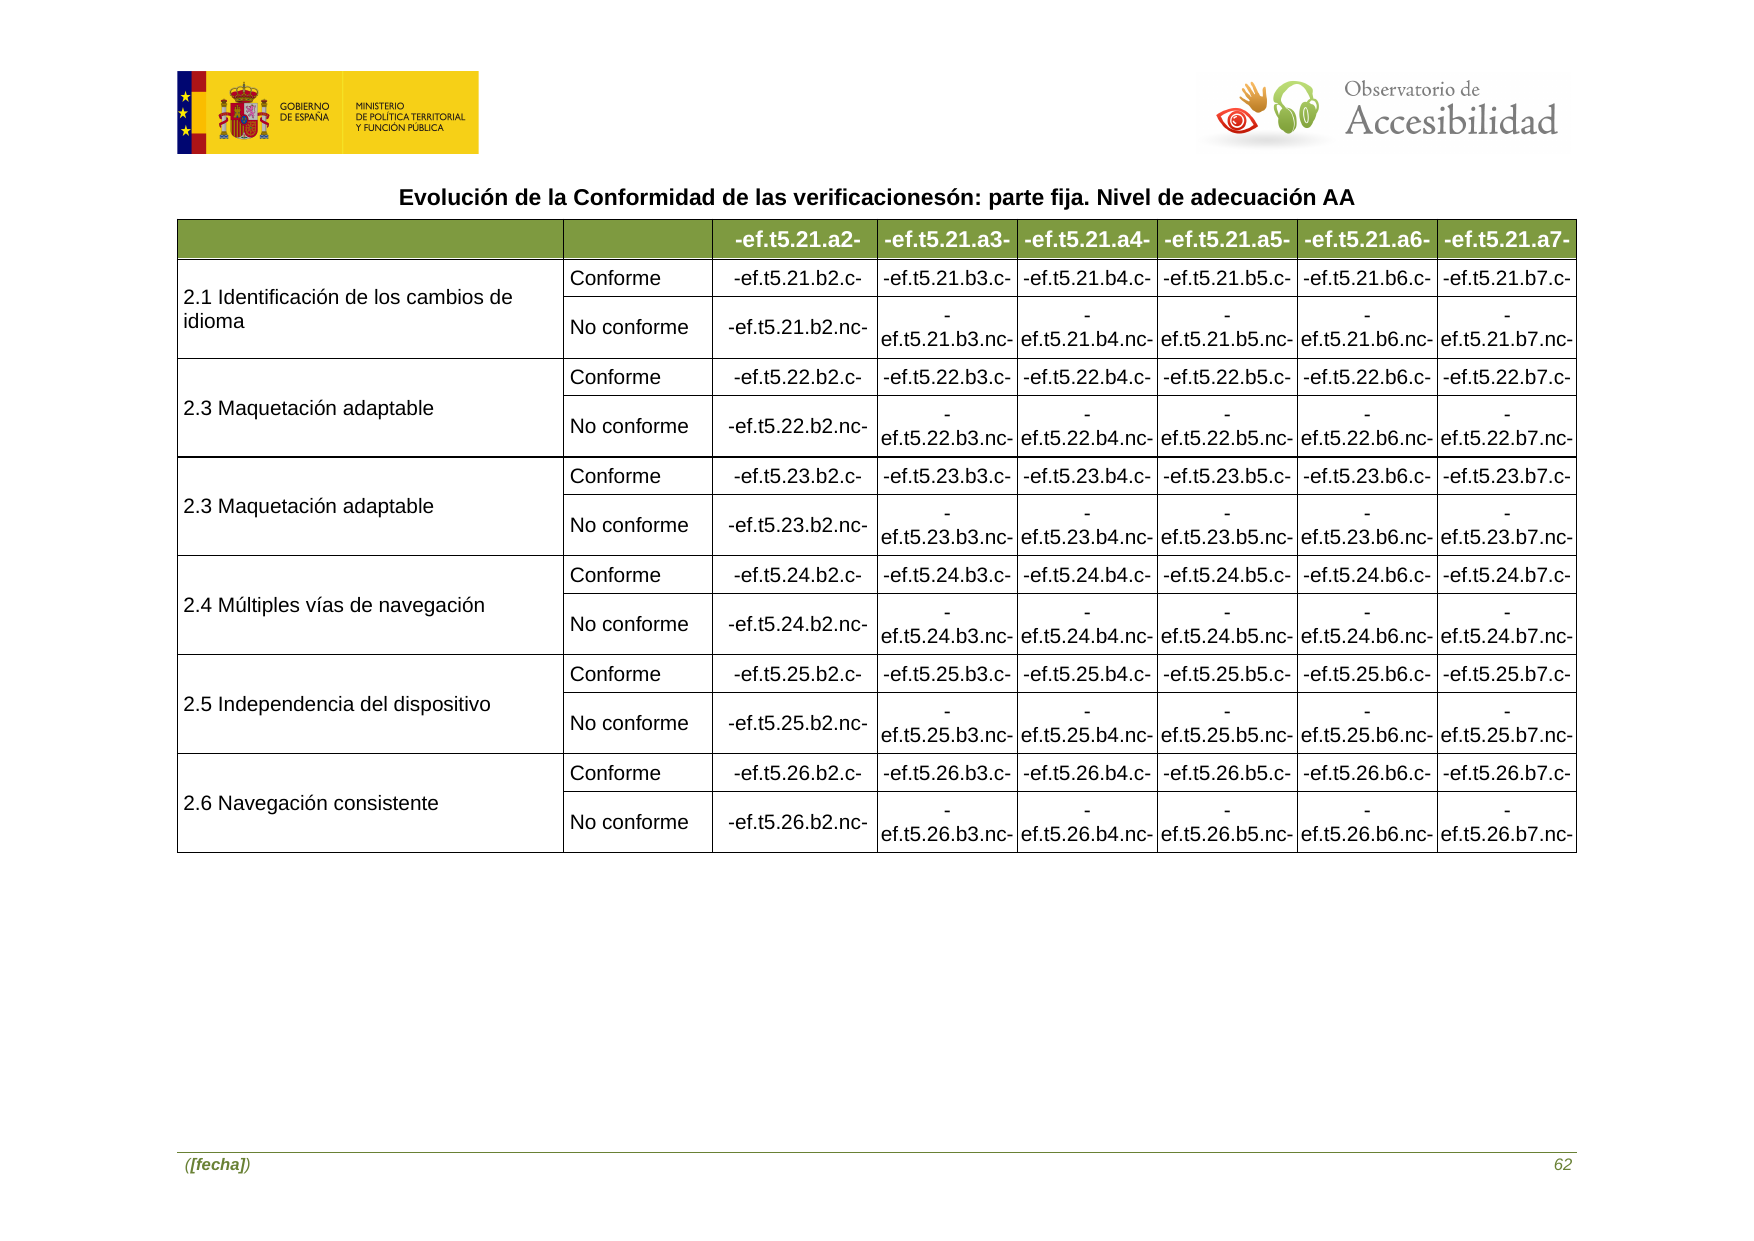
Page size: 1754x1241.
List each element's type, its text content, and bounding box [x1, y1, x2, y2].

table_cell -ef.t5.22.b3.c- [878, 359, 1017, 395]
table_cell -ef.t5.22.b6.c- [1298, 359, 1437, 395]
table_cell -ef.t5.22.b2.c- [713, 359, 877, 395]
table_cell -ef.t5.21.b7.nc- [1438, 297, 1576, 357]
table_cell -ef.t5.23.b4.nc- [1018, 495, 1157, 555]
table_cell -ef.t5.22.b4.c- [1018, 359, 1157, 395]
table_cell -ef.t5.24.b5.c- [1158, 556, 1297, 593]
table_cell -ef.t5.26.b3.nc- [878, 792, 1017, 852]
table_cell -ef.t5.21.b4.c- [1018, 260, 1157, 296]
table_cell -ef.t5.21.b6.c- [1298, 260, 1437, 296]
table_cell -ef.t5.23.b5.c- [1158, 458, 1297, 494]
table_cell -ef.t5.22.b4.nc- [1018, 396, 1157, 456]
table_header [564, 220, 712, 258]
table_cell -ef.t5.23.b3.c- [878, 458, 1017, 494]
table_header -ef.t5.21.a6- [1298, 220, 1437, 258]
table_cell -ef.t5.25.b6.c- [1298, 655, 1437, 692]
table_cell -ef.t5.25.b6.nc- [1298, 693, 1437, 753]
table_cell Conforme [564, 655, 712, 692]
table_cell -ef.t5.23.b4.c- [1018, 458, 1157, 494]
table_cell -ef.t5.23.b2.nc- [713, 495, 877, 555]
table_cell -ef.t5.21.b5.c- [1158, 260, 1297, 296]
table_header -ef.t5.21.a4- [1018, 220, 1157, 258]
table_cell -ef.t5.24.b4.nc- [1018, 594, 1157, 654]
table_cell -ef.t5.24.b3.nc- [878, 594, 1017, 654]
table_cell -ef.t5.21.b2.nc- [713, 297, 877, 357]
table_cell No conforme [564, 495, 712, 555]
picture [1196, 72, 1572, 154]
table_cell Conforme [564, 754, 712, 791]
table_cell -ef.t5.21.b7.c- [1438, 260, 1576, 296]
table_cell -ef.t5.26.b6.nc- [1298, 792, 1437, 852]
table_cell -ef.t5.22.b7.nc- [1438, 396, 1576, 456]
table_cell -ef.t5.26.b2.c- [713, 754, 877, 791]
table_cell -ef.t5.26.b6.c- [1298, 754, 1437, 791]
table_cell 2.1 Identificación de los cambios de idioma [178, 260, 563, 357]
table_cell -ef.t5.25.b2.c- [713, 655, 877, 692]
table_cell 2.3 Maquetación adaptable [178, 359, 563, 456]
table_cell No conforme [564, 396, 712, 456]
table_cell -ef.t5.21.b3.c- [878, 260, 1017, 296]
picture [177, 71, 479, 154]
table_cell -ef.t5.24.b7.c- [1438, 556, 1576, 593]
table_cell -ef.t5.22.b3.nc- [878, 396, 1017, 456]
table_cell -ef.t5.26.b3.c- [878, 754, 1017, 791]
table_cell -ef.t5.22.b7.c- [1438, 359, 1576, 395]
table_cell -ef.t5.22.b5.nc- [1158, 396, 1297, 456]
table_cell -ef.t5.24.b5.nc- [1158, 594, 1297, 654]
table_cell -ef.t5.26.b4.nc- [1018, 792, 1157, 852]
table_cell 2.5 Independencia del dispositivo [178, 655, 563, 753]
table_cell -ef.t5.25.b4.nc- [1018, 693, 1157, 753]
table_cell -ef.t5.21.b6.nc- [1298, 297, 1437, 357]
table_cell -ef.t5.21.b2.c- [713, 260, 877, 296]
table_header -ef.t5.21.a7- [1438, 220, 1576, 258]
table_cell -ef.t5.25.b2.nc- [713, 693, 877, 753]
table_cell Conforme [564, 359, 712, 395]
table_cell -ef.t5.26.b7.nc- [1438, 792, 1576, 852]
table_cell -ef.t5.25.b3.c- [878, 655, 1017, 692]
table_cell No conforme [564, 297, 712, 357]
table_cell -ef.t5.22.b2.nc- [713, 396, 877, 456]
table_cell -ef.t5.22.b6.nc- [1298, 396, 1437, 456]
table_cell -ef.t5.26.b2.nc- [713, 792, 877, 852]
table_cell No conforme [564, 693, 712, 753]
table_cell -ef.t5.24.b4.c- [1018, 556, 1157, 593]
table_cell -ef.t5.22.b5.c- [1158, 359, 1297, 395]
table_cell -ef.t5.21.b3.nc- [878, 297, 1017, 357]
table_cell -ef.t5.25.b4.c- [1018, 655, 1157, 692]
table_cell -ef.t5.24.b7.nc- [1438, 594, 1576, 654]
table_cell -ef.t5.23.b3.nc- [878, 495, 1017, 555]
table_cell -ef.t5.25.b7.c- [1438, 655, 1576, 692]
table_cell -ef.t5.23.b7.c- [1438, 458, 1576, 494]
table_cell No conforme [564, 594, 712, 654]
table_cell No conforme [564, 792, 712, 852]
table_cell -ef.t5.24.b2.c- [713, 556, 877, 593]
table_cell -ef.t5.24.b6.nc- [1298, 594, 1437, 654]
table_cell -ef.t5.26.b5.nc- [1158, 792, 1297, 852]
table_cell -ef.t5.25.b5.c- [1158, 655, 1297, 692]
table_header -ef.t5.21.a3- [878, 220, 1017, 258]
table_cell Conforme [564, 260, 712, 296]
table_cell -ef.t5.26.b4.c- [1018, 754, 1157, 791]
table_cell -ef.t5.25.b7.nc- [1438, 693, 1576, 753]
table_cell -ef.t5.24.b3.c- [878, 556, 1017, 593]
table_cell -ef.t5.23.b6.c- [1298, 458, 1437, 494]
table_cell 2.6 Navegación consistente [178, 754, 563, 852]
table_cell -ef.t5.23.b5.nc- [1158, 495, 1297, 555]
table_cell -ef.t5.24.b2.nc- [713, 594, 877, 654]
table_cell -ef.t5.25.b5.nc- [1158, 693, 1297, 753]
table_cell -ef.t5.21.b4.nc- [1018, 297, 1157, 357]
table_header [178, 220, 563, 258]
table_header -ef.t5.21.a2- [713, 220, 877, 258]
table_cell 2.4 Múltiples vías de navegación [178, 556, 563, 654]
table_cell -ef.t5.25.b3.nc- [878, 693, 1017, 753]
text Evolución de la Conformidad de las verificacionesón: parte fija. Nivel de adecuación AA [177, 184, 1577, 211]
table_cell Conforme [564, 458, 712, 494]
table_cell Conforme [564, 556, 712, 593]
table_cell -ef.t5.23.b6.nc- [1298, 495, 1437, 555]
table_cell -ef.t5.26.b5.c- [1158, 754, 1297, 791]
table_header -ef.t5.21.a5- [1158, 220, 1297, 258]
table_cell -ef.t5.23.b2.c- [713, 458, 877, 494]
table_cell -ef.t5.26.b7.c- [1438, 754, 1576, 791]
table_cell -ef.t5.24.b6.c- [1298, 556, 1437, 593]
table_cell -ef.t5.21.b5.nc- [1158, 297, 1297, 357]
table_cell -ef.t5.23.b7.nc- [1438, 495, 1576, 555]
table_cell 2.3 Maquetación adaptable [178, 458, 563, 555]
